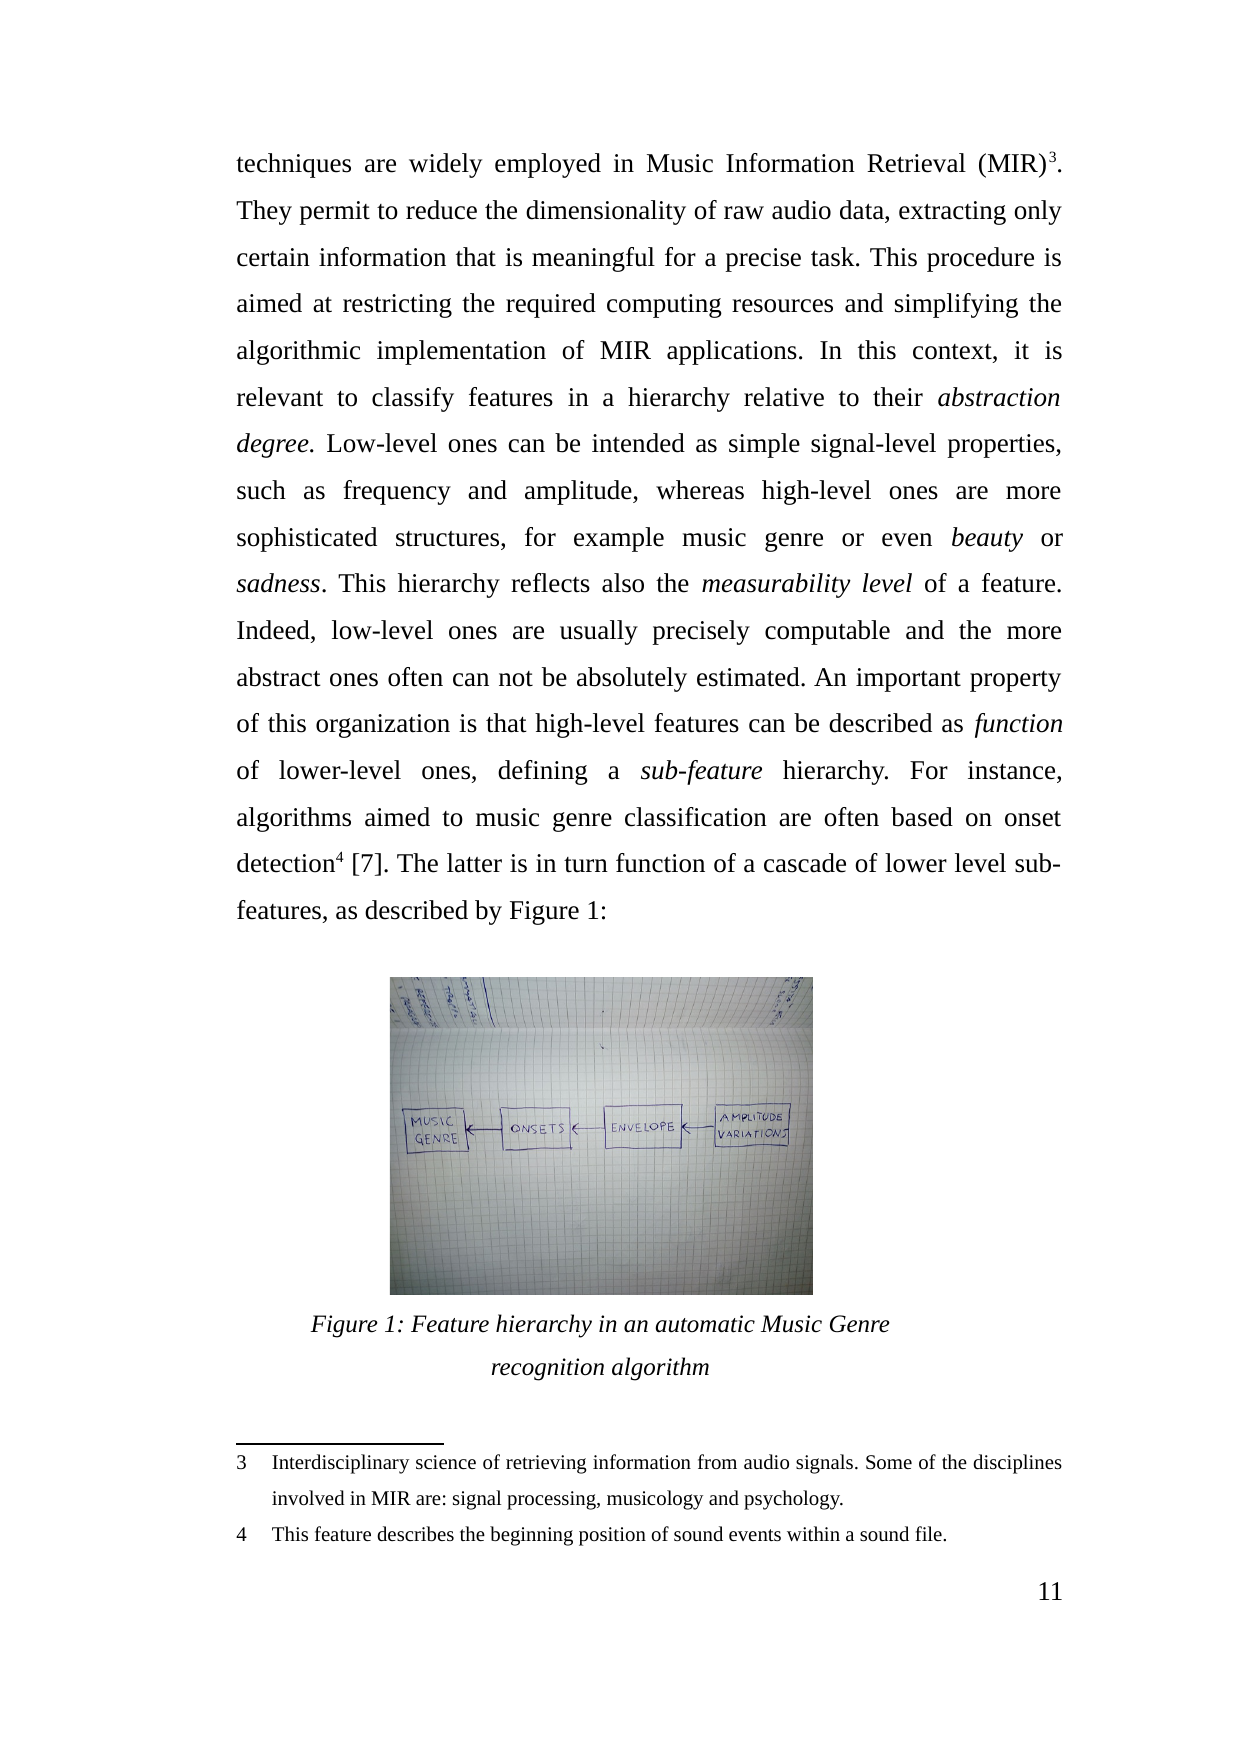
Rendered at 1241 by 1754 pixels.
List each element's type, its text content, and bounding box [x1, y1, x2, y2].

picture [389, 977, 813, 1295]
text Figure 1: Feature hierarchy in an automatic Music Genre recognition algorithm [296, 978, 907, 1381]
text This feature describes the beginning position of sound events within a sound file. [236, 1522, 1063, 1546]
text Interdisciplinary science of retrieving information from audio signals. Some of the disciplines involved in MIR are: signal processing, musicology and psychology. [236, 1449, 1063, 1510]
text techniques are widely employed in Music Information Retrieval (MIR). They permit to reduce the dimensionality of raw audio data, extracting only certain information that is meaningful for a precise task. This procedure is aimed at restricting the required computing resources and simplifying the algorithmic implementation of MIR applications. In this context, it is relevant to classify features in a hierarchy relative to their abstraction degree. Low-level ones can be intended as simple signal-level properties, such as frequency and amplitude, whereas high-level ones are more sophisticated structures, for example music genre or even beauty or sadness. This hierarchy reflects also the measurability level of a feature. Indeed, low-level ones are usually precisely computable and the more abstract ones often can not be absolutely estimated. An important property of this organization is that high-level features can be described as function of lower-level ones, defining a sub-feature hierarchy. For instance, algorithms aimed to music genre classification are often based on onset detection [7]. The latter is in turn function of a cascade of lower level sub-features, as described by Figure 1: [236, 148, 1063, 925]
